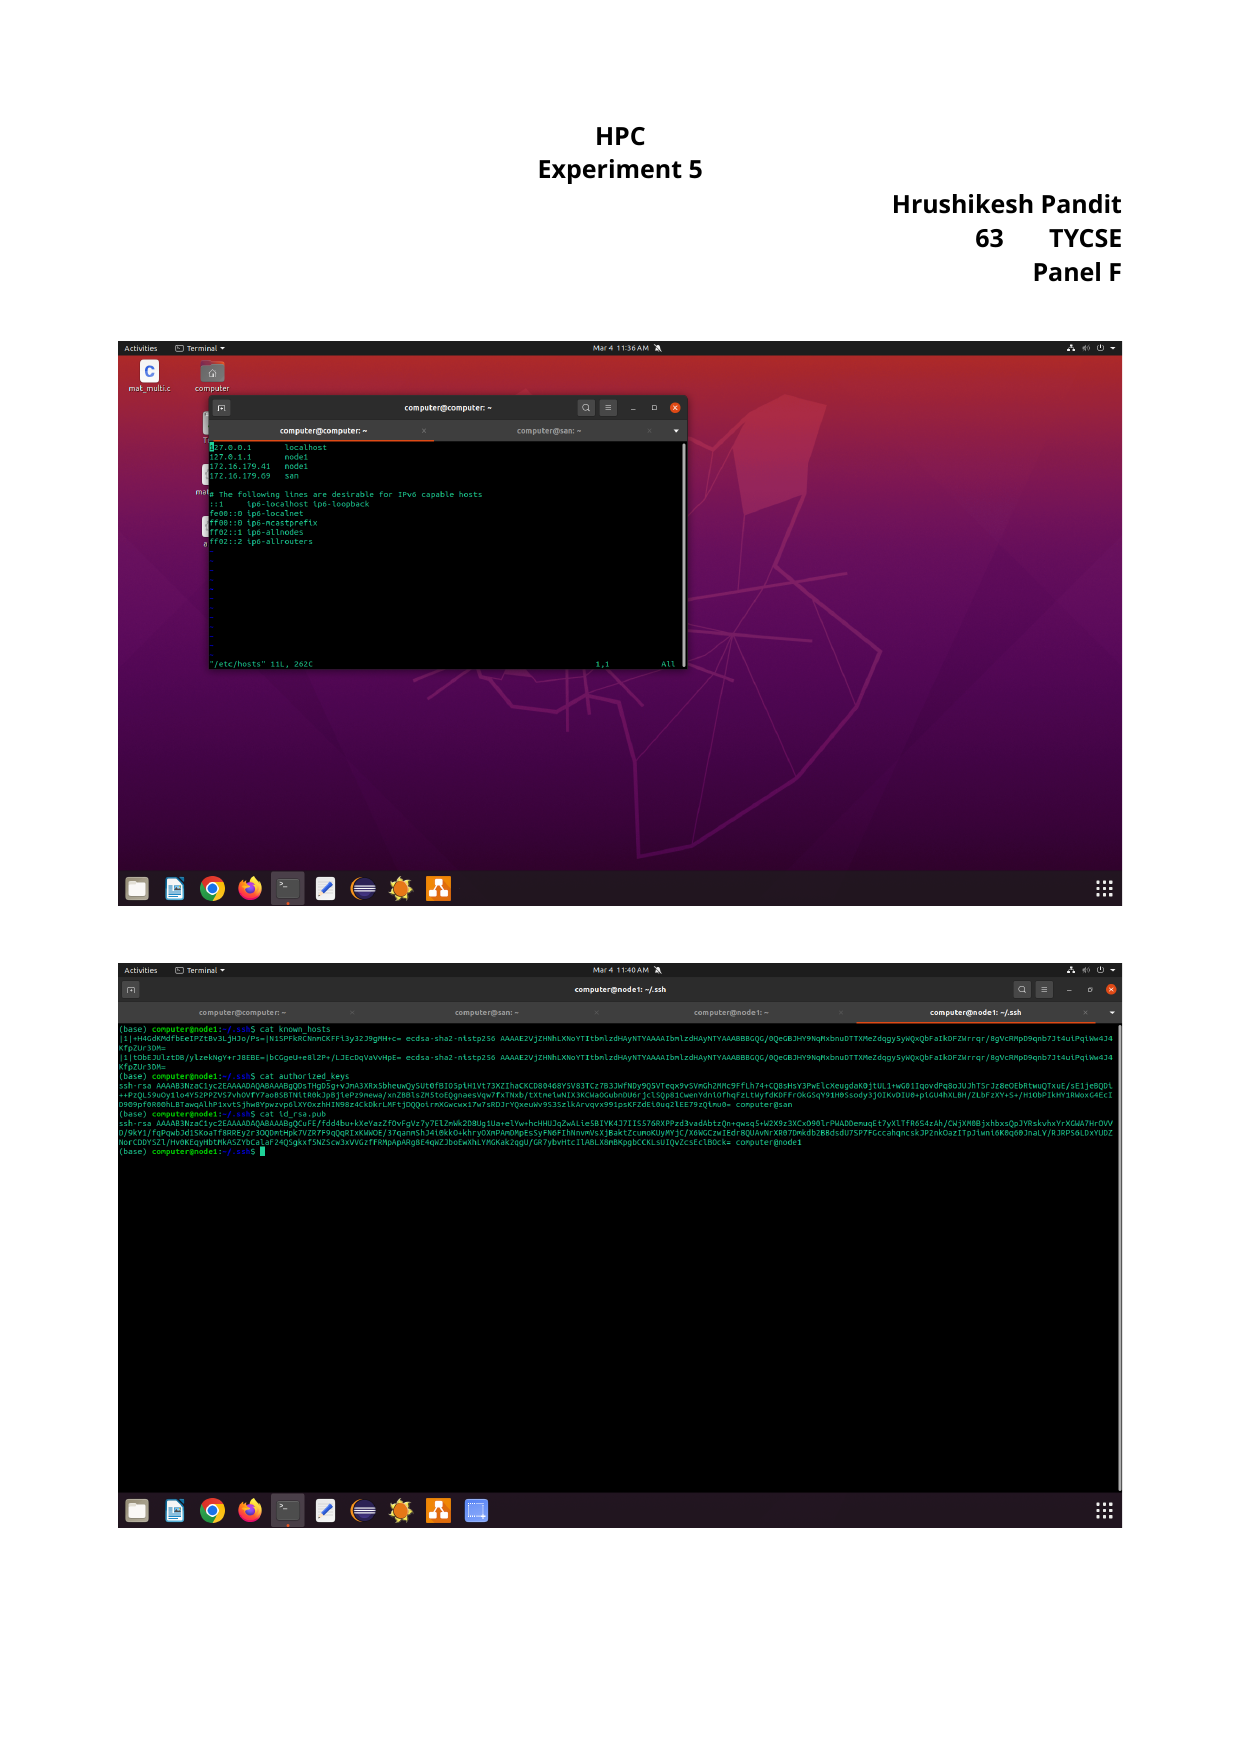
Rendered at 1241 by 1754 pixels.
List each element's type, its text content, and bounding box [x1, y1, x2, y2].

picture [118, 341, 1123, 906]
text 63 TYCSE [118, 220, 1122, 254]
text HPC [118, 118, 1122, 152]
text Experiment 5 [118, 152, 1122, 186]
picture [118, 963, 1123, 1528]
text Hrushikesh Pandit [118, 186, 1122, 220]
text Panel F [118, 254, 1122, 288]
